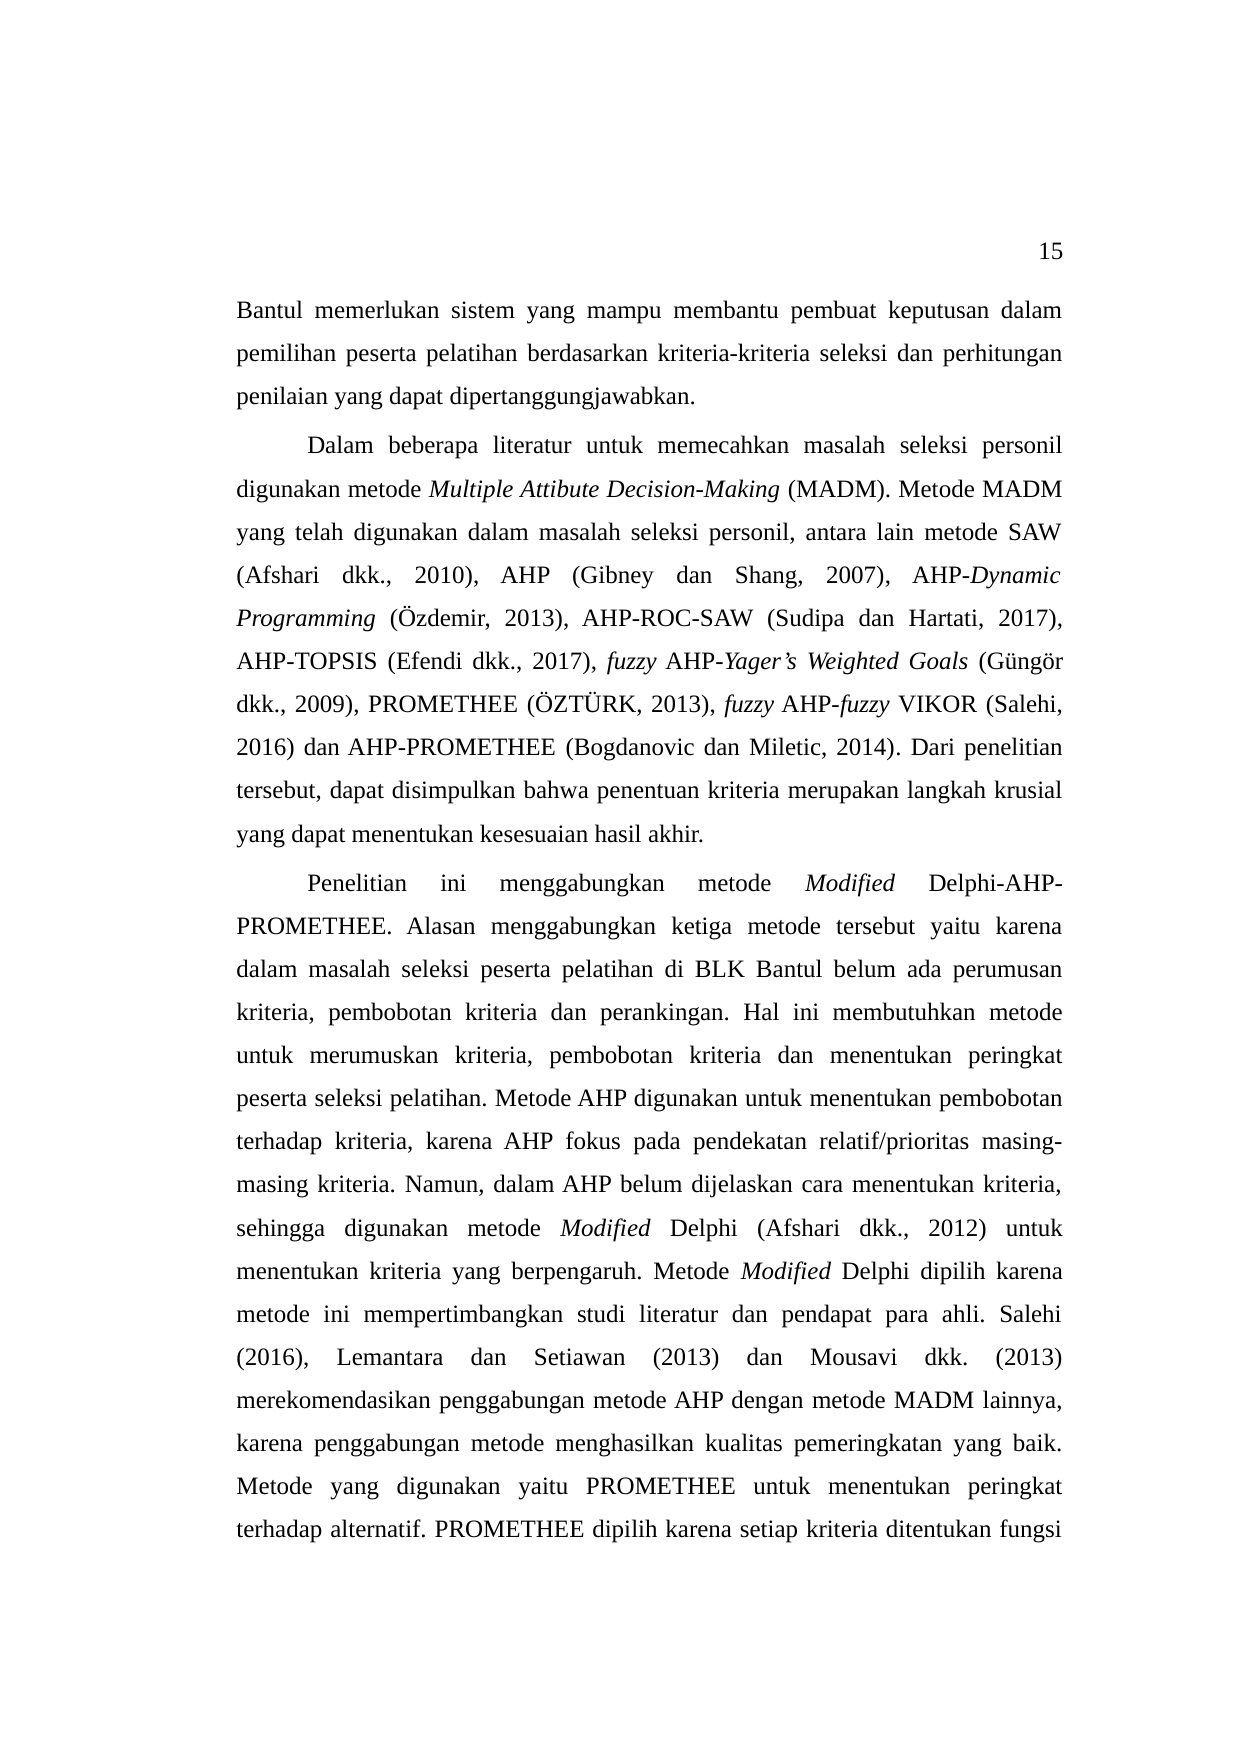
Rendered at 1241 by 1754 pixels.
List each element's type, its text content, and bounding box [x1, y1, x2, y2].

text Penelitian ini menggabungkan metode Modified Delphi-AHP-PROMETHEE. Alasan menggabungkan ketiga metode tersebut yaitu karena dalam masalah seleksi peserta pelatihan di BLK Bantul belum ada perumusan kriteria, pembobotan kriteria dan perankingan. Hal ini membutuhkan metode untuk merumuskan kriteria, pembobotan kriteria dan menentukan peringkat peserta seleksi pelatihan. Metode AHP digunakan untuk menentukan pembobotan terhadap kriteria, karena AHP fokus pada pendekatan relatif/prioritas masing-masing kriteria. Namun, dalam AHP belum dijelaskan cara menentukan kriteria, sehingga digunakan metode Modified Delphi (Afshari dkk., 2012) untuk menentukan kriteria yang berpengaruh. Metode Modified Delphi dipilih karena metode ini mempertimbangkan studi literatur dan pendapat para ahli. Salehi (2016), Lemantara dan Setiawan (2013) dan Mousavi dkk. (2013) merekomendasikan penggabungan metode AHP dengan metode MADM lainnya, karena penggabungan metode menghasilkan kualitas pemeringkatan yang baik. Metode yang digunakan yaitu PROMETHEE untuk menentukan peringkat terhadap alternatif. PROMETHEE dipilih karena setiap kriteria ditentukan fungsi [236, 868, 1063, 1543]
text Dalam beberapa literatur untuk memecahkan masalah seleksi personil digunakan metode Multiple Attibute Decision-Making (MADM). Metode MADM yang telah digunakan dalam masalah seleksi personil, antara lain metode SAW (Afshari dkk., 2010), AHP (Gibney dan Shang, 2007), AHP-Dynamic Programming (Özdemir, 2013), AHP-ROC-SAW (Sudipa dan Hartati, 2017), AHP-TOPSIS (Efendi dkk., 2017), fuzzy AHP-Yager’s Weighted Goals (Güngör dkk., 2009), PROMETHEE (ÖZTÜRK, 2013), fuzzy AHP-fuzzy VIKOR (Salehi, 2016) dan AHP-PROMETHEE (Bogdanovic dan Miletic, 2014). Dari penelitian tersebut, dapat disimpulkan bahwa penentuan kriteria merupakan langkah krusial yang dapat menentukan kesesuaian hasil akhir. [236, 431, 1063, 847]
text Bantul memerlukan sistem yang mampu membantu pembuat keputusan dalam pemilihan peserta pelatihan berdasarkan kriteria-kriteria seleksi dan perhitungan penilaian yang dapat dipertanggungjawabkan. [236, 295, 1063, 410]
